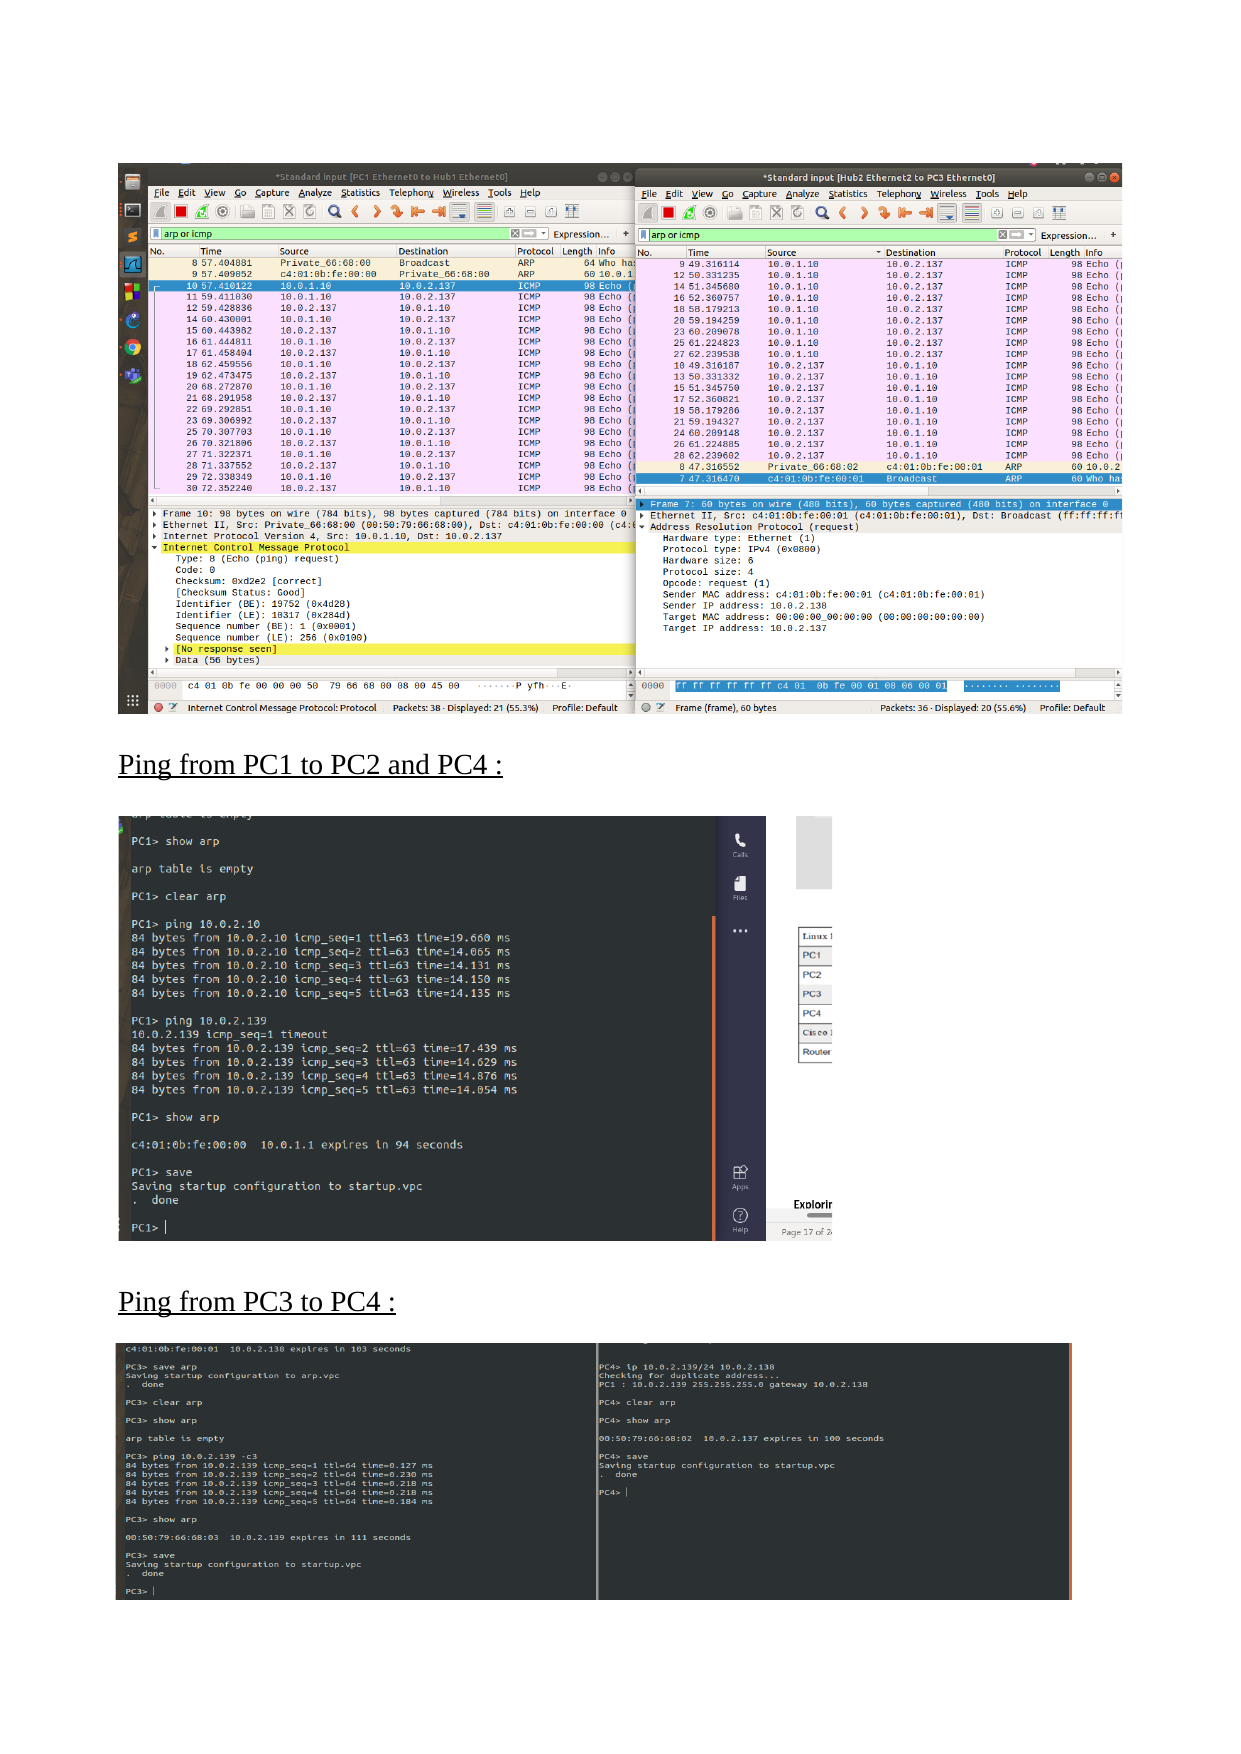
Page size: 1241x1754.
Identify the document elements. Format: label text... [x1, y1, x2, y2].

picture [118, 816, 279, 1241]
picture [115, 1343, 1072, 1600]
text Ping from PC1 to PC2 and PC4 : [118, 747, 1122, 781]
picture [118, 163, 1123, 714]
text Ping from PC3 to PC4 : [118, 1284, 1122, 1317]
